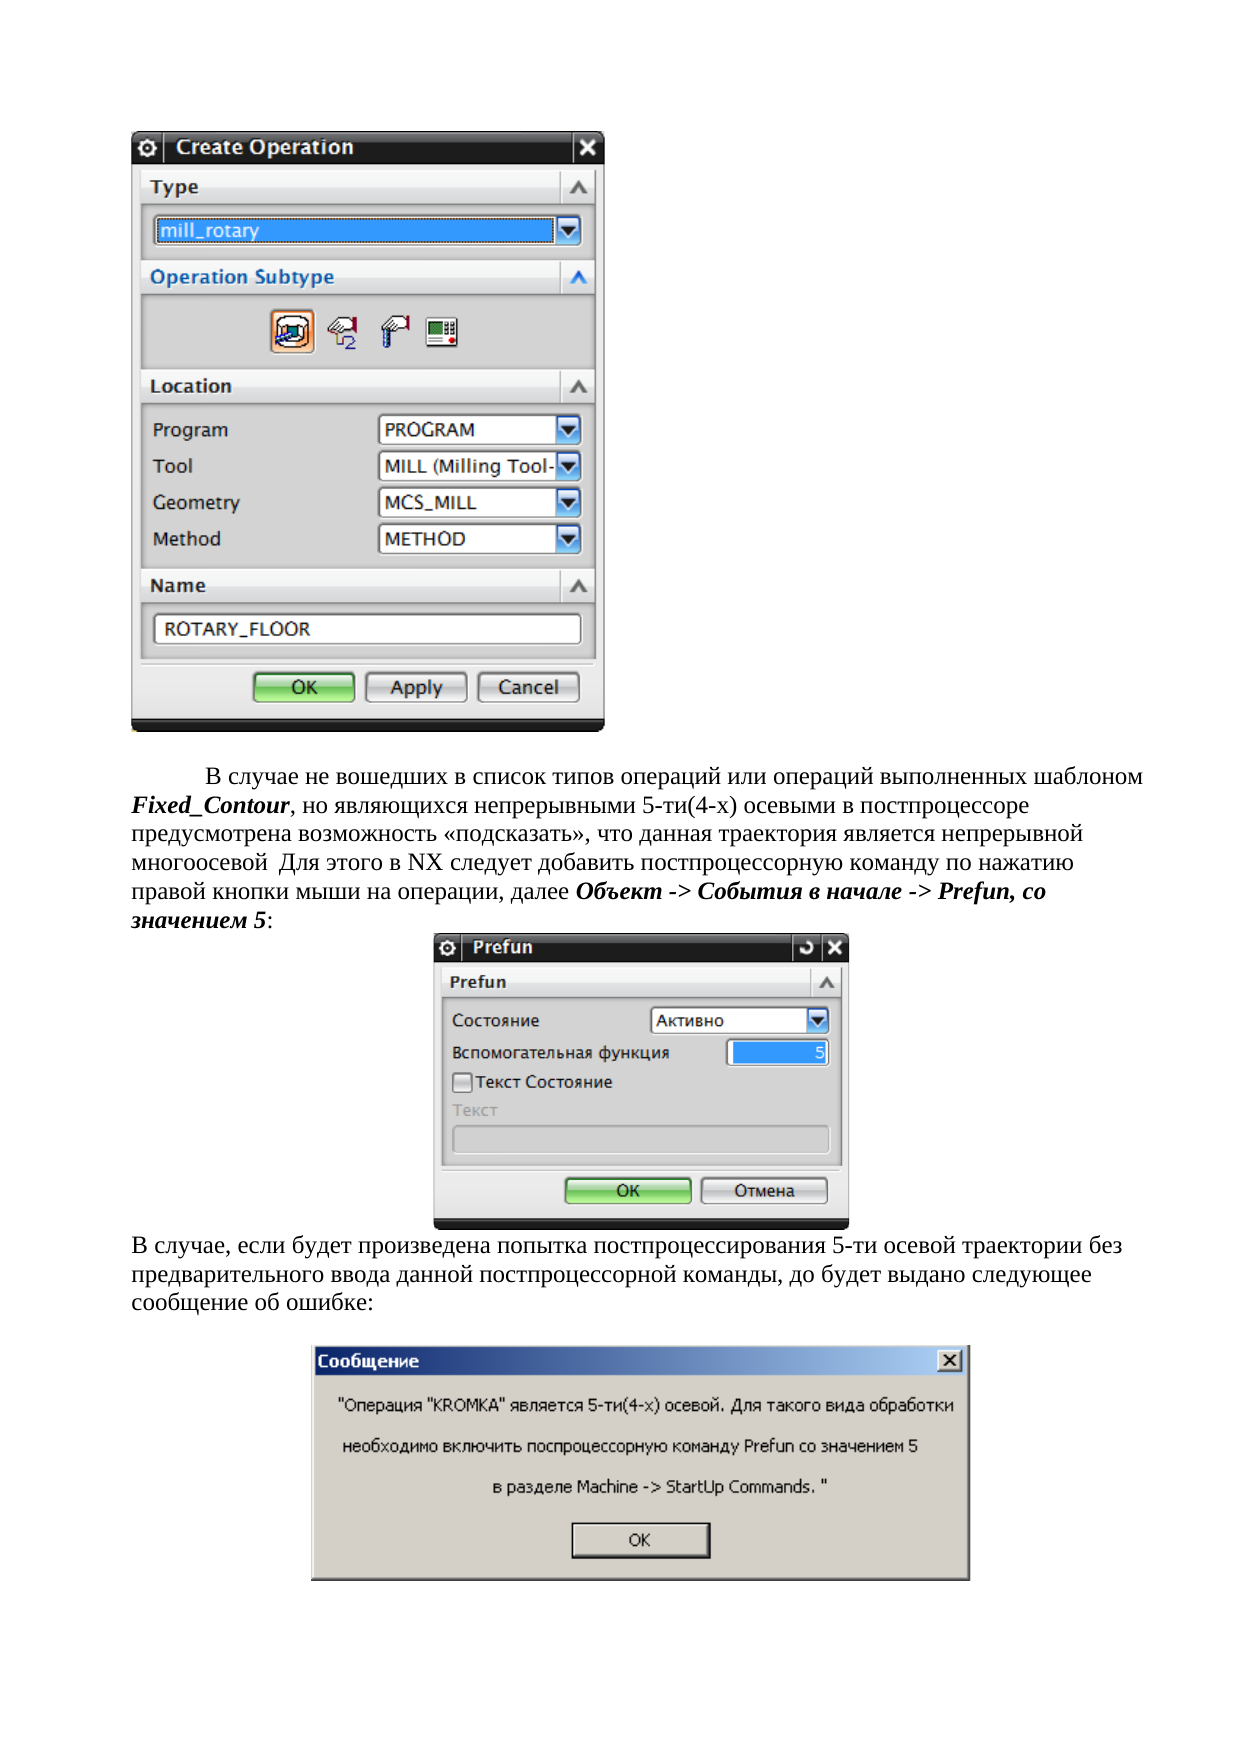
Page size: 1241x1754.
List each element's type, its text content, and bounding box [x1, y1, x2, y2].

text В случае не вошедших в список типов операций или операций выполненных шаблоном Fixed_Contour, но являющихся непрерывными 5-ти(4-х) осевыми в постпроцессоре предусмотрена возможность «подсказать», что данная траектория является непрерывной многоосевой Для этого в NX следует добавить постпроцессорную команду по нажатию правой кнопки мыши на операции, далее Объект -> События в начале -> Prefun, со значением 5: [131, 761, 1152, 933]
text В случае, если будет произведена попытка постпроцессирования 5-ти осевой траектории без предварительного ввода данной постпроцессорной команды, до будет выдано следующее сообщение об ошибке: [131, 1230, 1152, 1316]
picture [433, 933, 850, 1230]
picture [131, 131, 605, 732]
